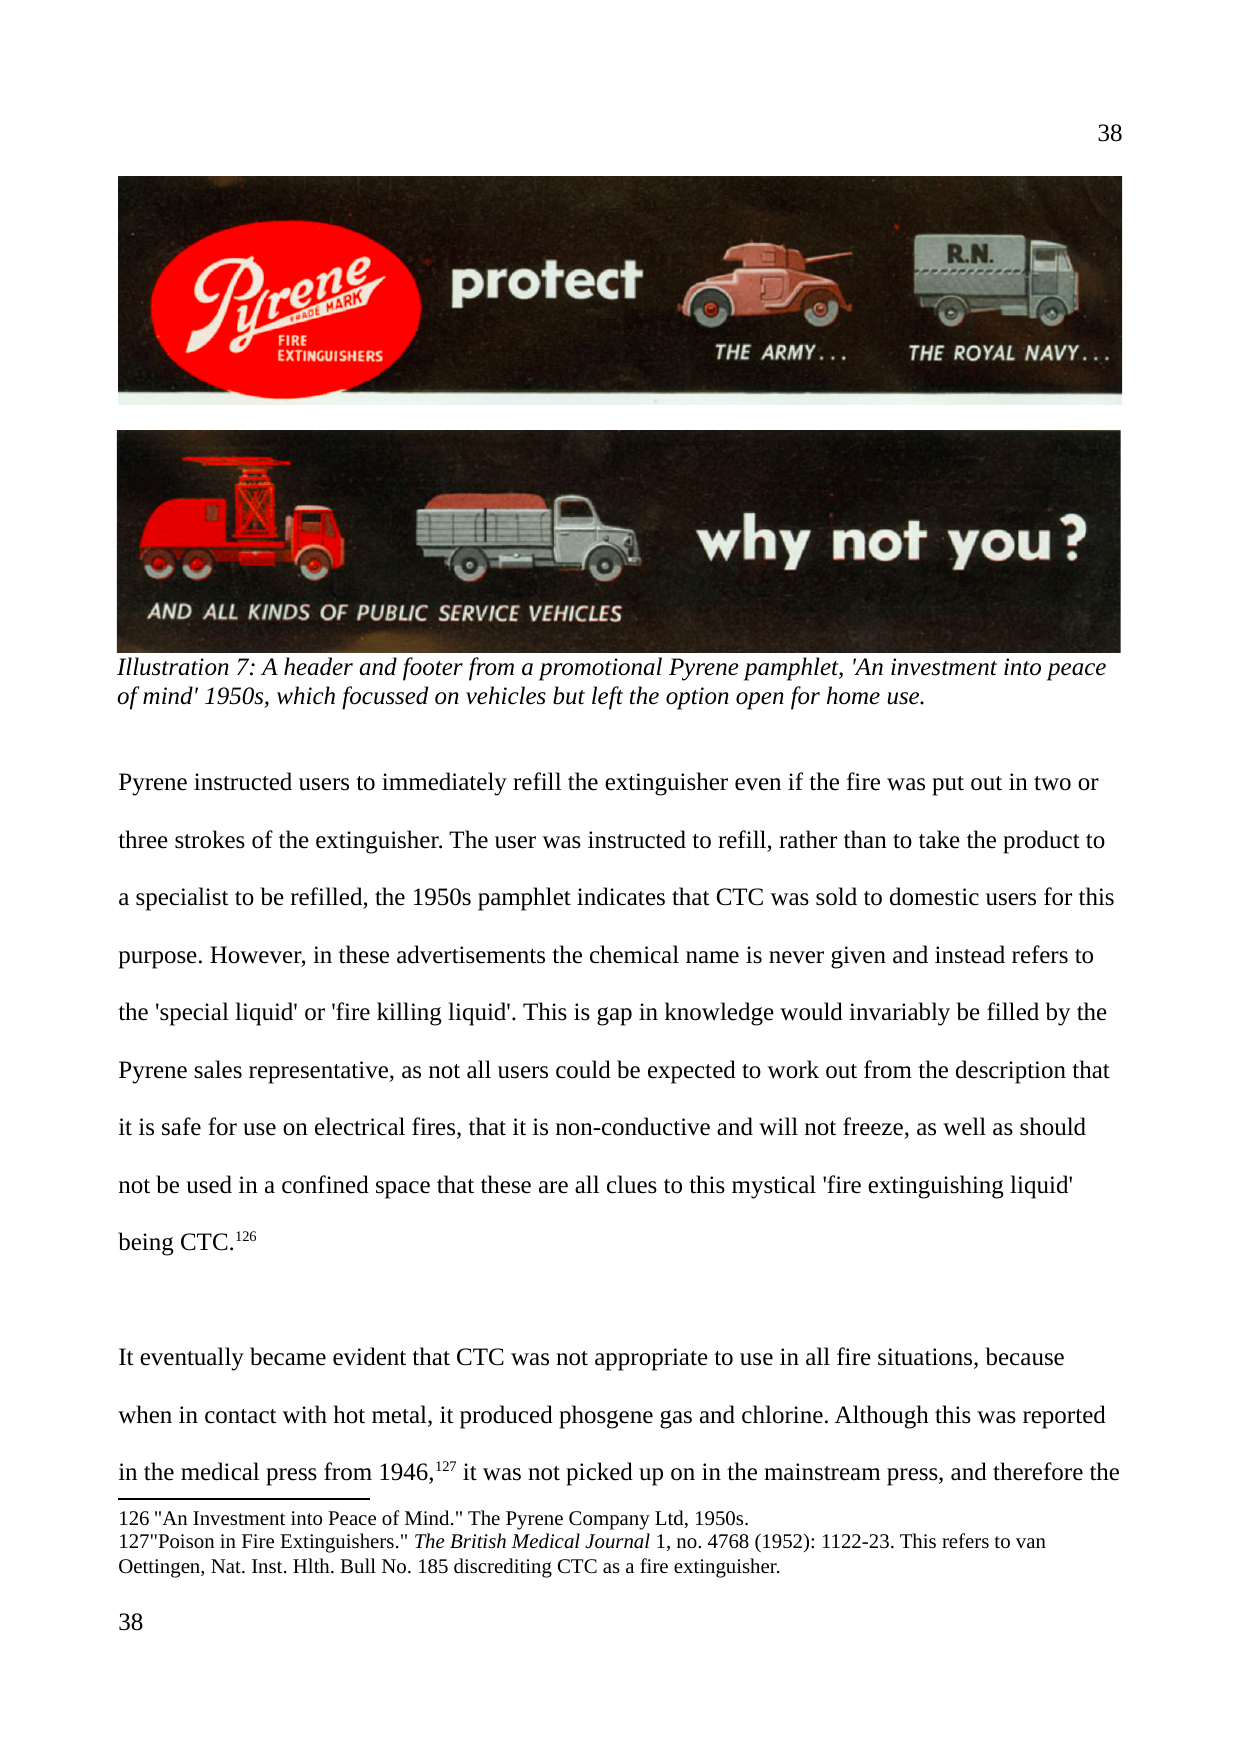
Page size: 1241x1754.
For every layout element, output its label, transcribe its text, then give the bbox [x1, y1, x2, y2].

text Pyrene instructed users to immediately refill the extinguisher even if the fire was put out in two or three strokes of the extinguisher. The user was instructed to refill, rather than to take the product to a specialist to be refilled, the 1950s pamphlet indicates that CTC was sold to domestic users for this purpose. However, in these advertisements the chemical name is never given and instead refers to the 'special liquid' or 'fire killing liquid'. This is gap in knowledge would invariably be filled by the Pyrene sales representative, as not all users could be expected to work out from the description that it is safe for use on electrical fires, that it is non-conductive and will not freeze, as well as should not be used in a confined space that these are all clues to this mystical 'fire extinguishing liquid' being CTC. [118, 767, 1122, 1256]
picture [116, 430, 1121, 653]
picture [118, 176, 1123, 405]
text "Poison in Fire Extinguishers." The British Medical Journal 1, no. 4768 (1952): 1122-23. This refers to van Oettingen, Nat. Inst. Hlth. Bull No. 185 discrediting CTC as a fire extinguisher. [118, 1529, 1122, 1578]
text It eventually became evident that CTC was not appropriate to use in all fire situations, because when in contact with hot metal, it produced phosgene gas and chlorine. Although this was reported in the medical press from 1946, it was not picked up on in the mainstream press, and therefore the [118, 1342, 1122, 1486]
text Illustration 7: A header and footer from a promotional Pyrene pamphlet, 'An investment into peace of mind' 1950s, which focussed on vehicles but left the option open for home use. [117, 653, 1121, 710]
text "An Investment into Peace of Mind." The Pyrene Company Ltd, 1950s. [118, 1505, 1122, 1529]
